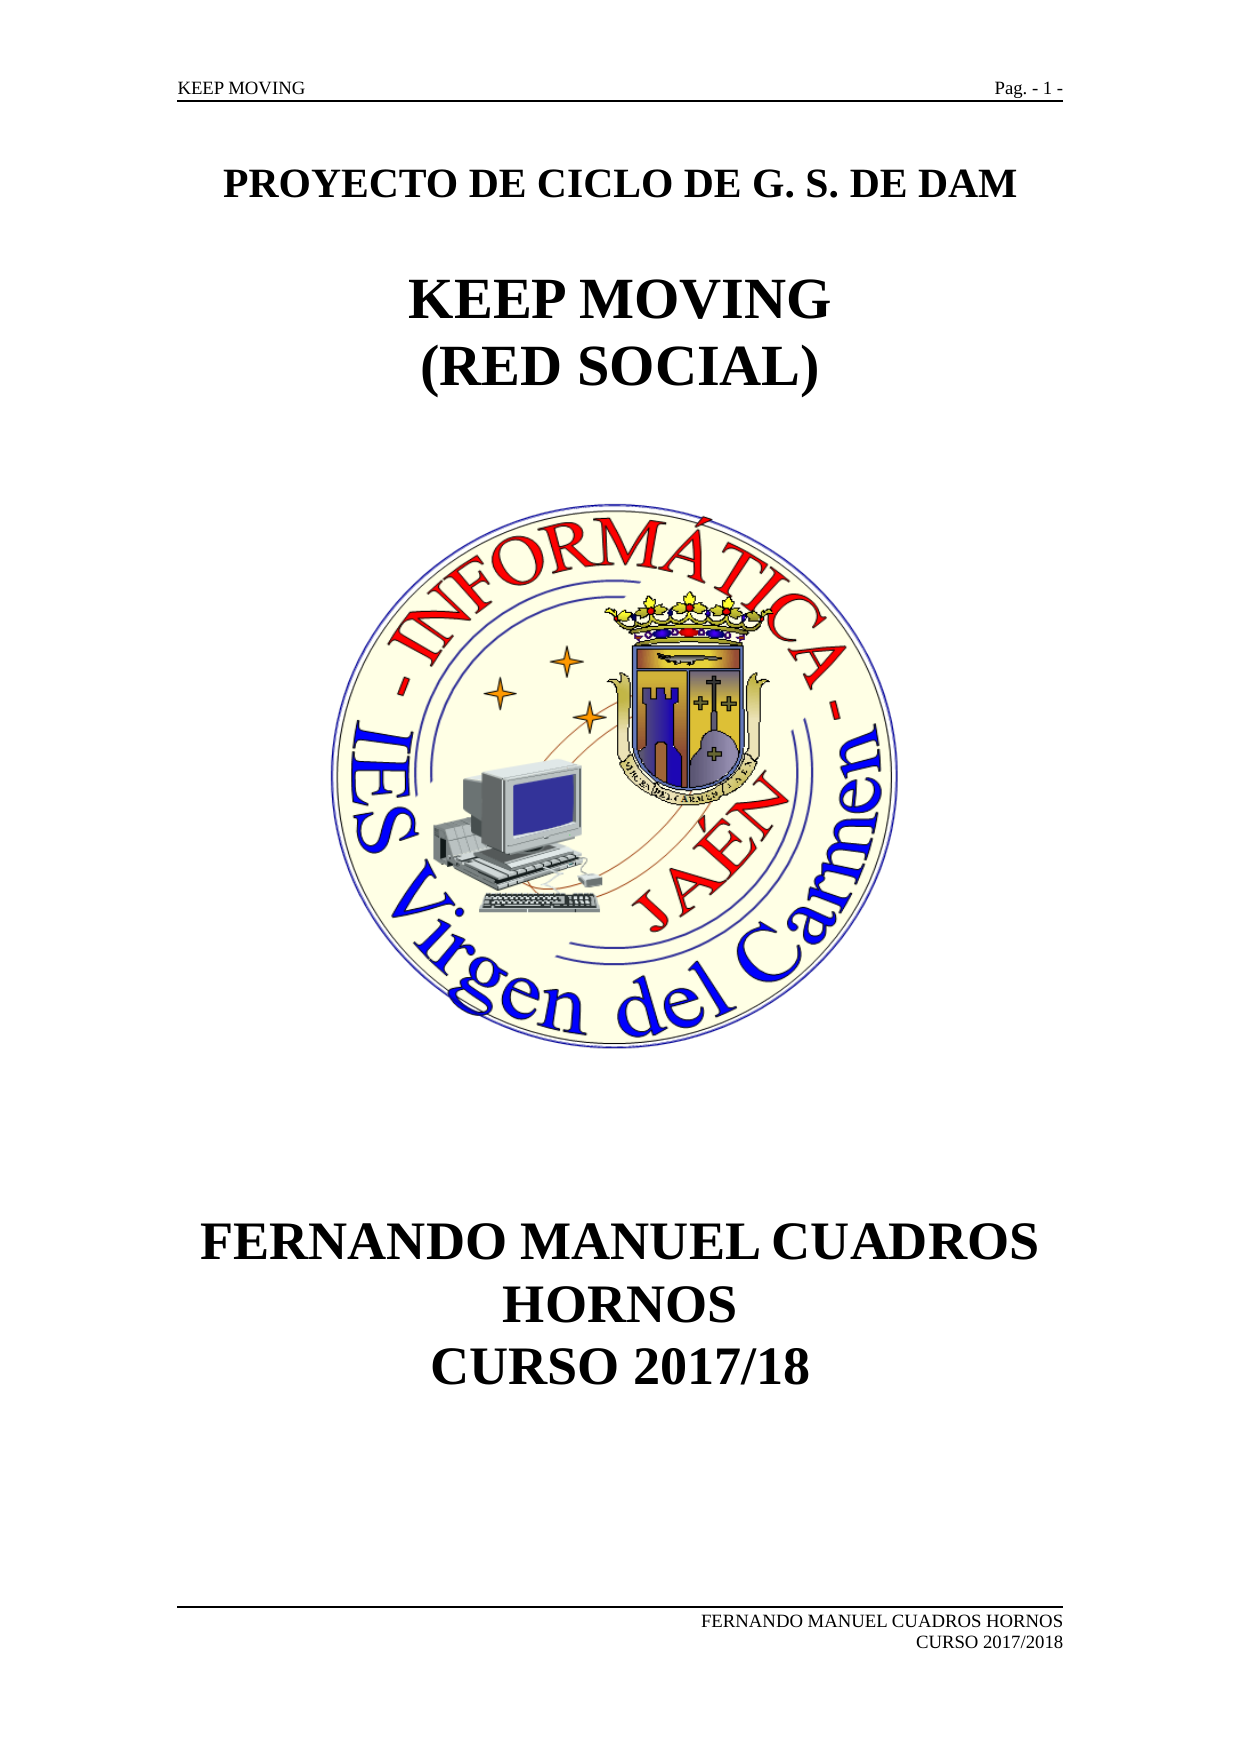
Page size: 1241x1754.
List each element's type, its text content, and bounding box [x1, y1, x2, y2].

text (RED SOCIAL) [177, 331, 1063, 398]
text FERNANDO MANUEL CUADROS HORNOS [177, 1209, 1063, 1334]
text PROYECTO DE CICLO DE G. S. DE DAM [177, 159, 1063, 207]
text CURSO 2017/18 [177, 1334, 1063, 1396]
text KEEP MOVING [177, 264, 1063, 331]
